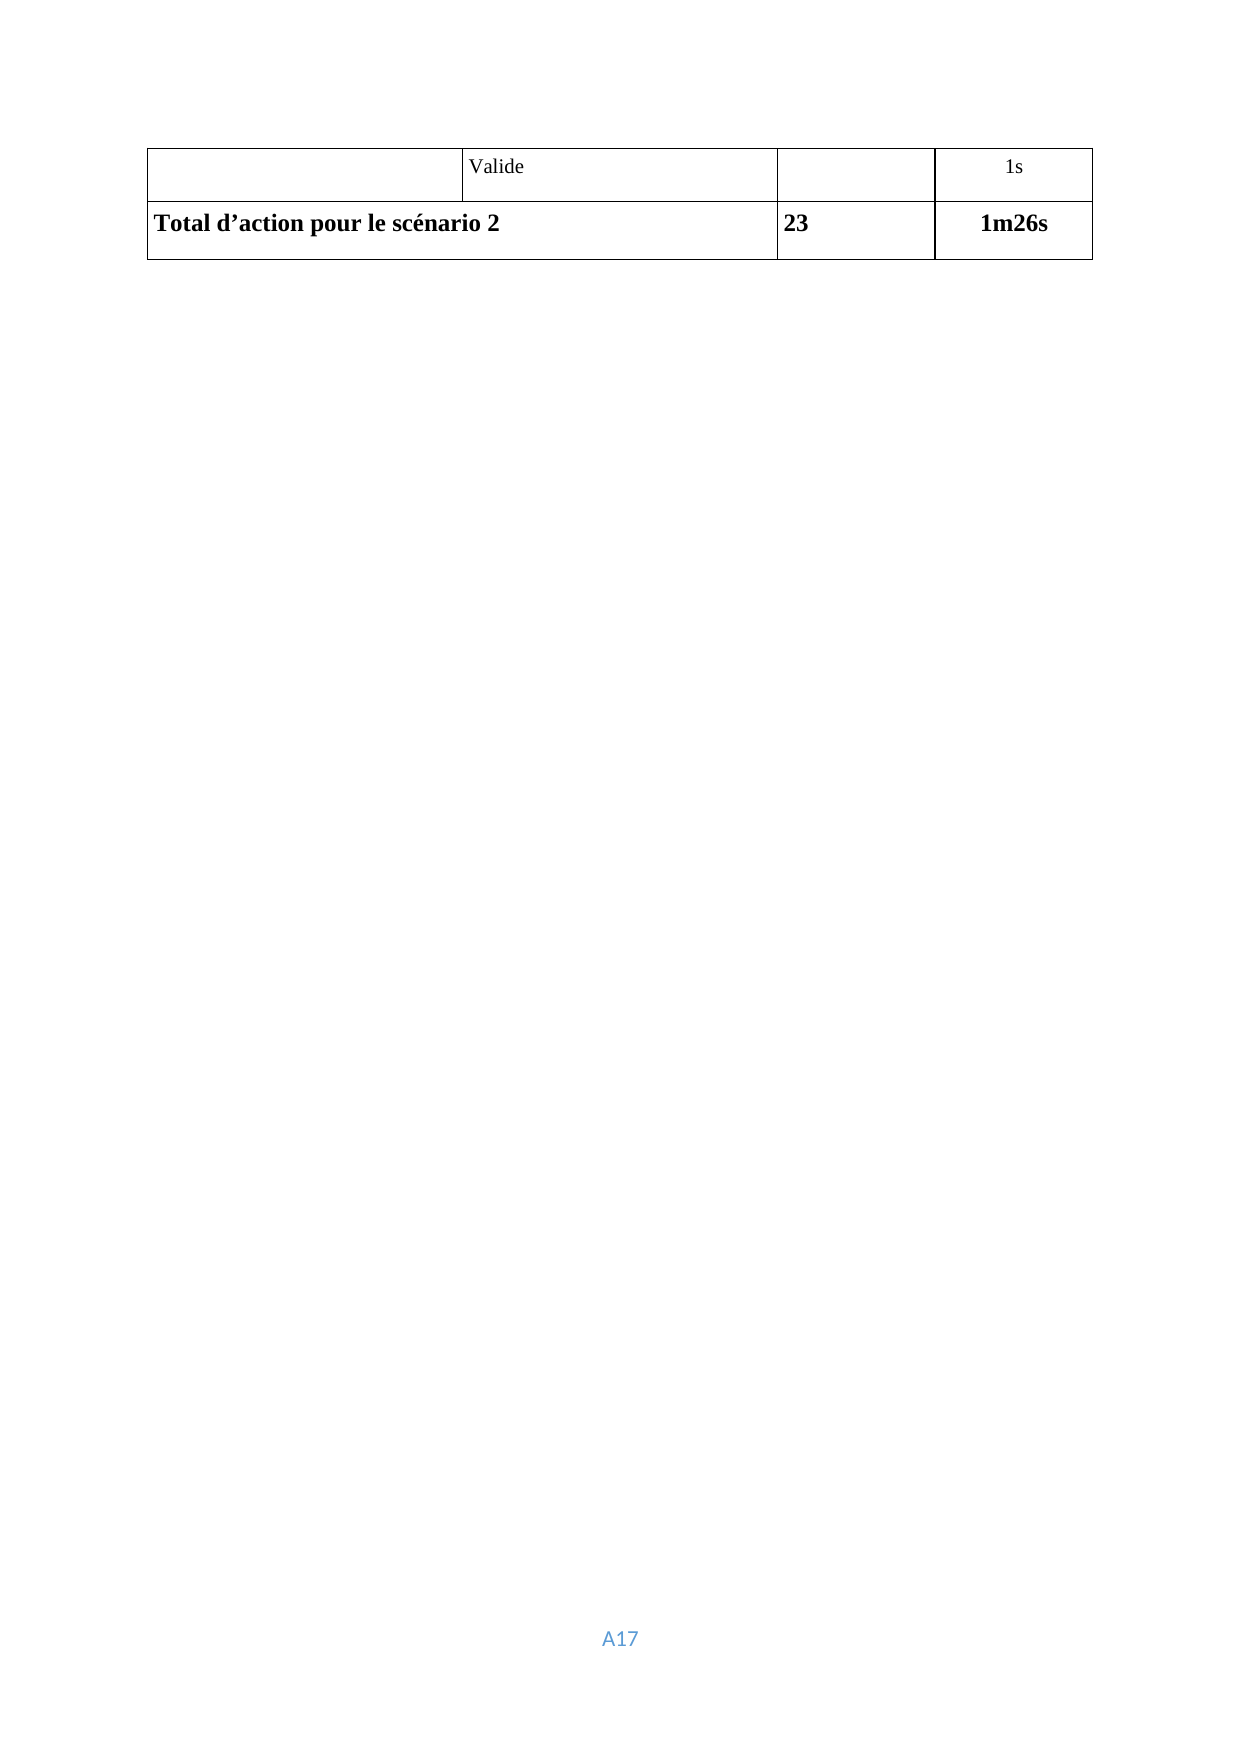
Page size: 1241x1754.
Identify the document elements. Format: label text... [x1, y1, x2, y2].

table_cell Valide [463, 149, 777, 201]
table_cell [778, 149, 934, 201]
table_cell 23 [778, 202, 934, 259]
table_cell [148, 149, 462, 201]
table_cell 1s [936, 149, 1092, 201]
table_cell 1m26s [936, 202, 1092, 259]
table_cell Total d’action pour le scénario 2 [148, 202, 777, 259]
